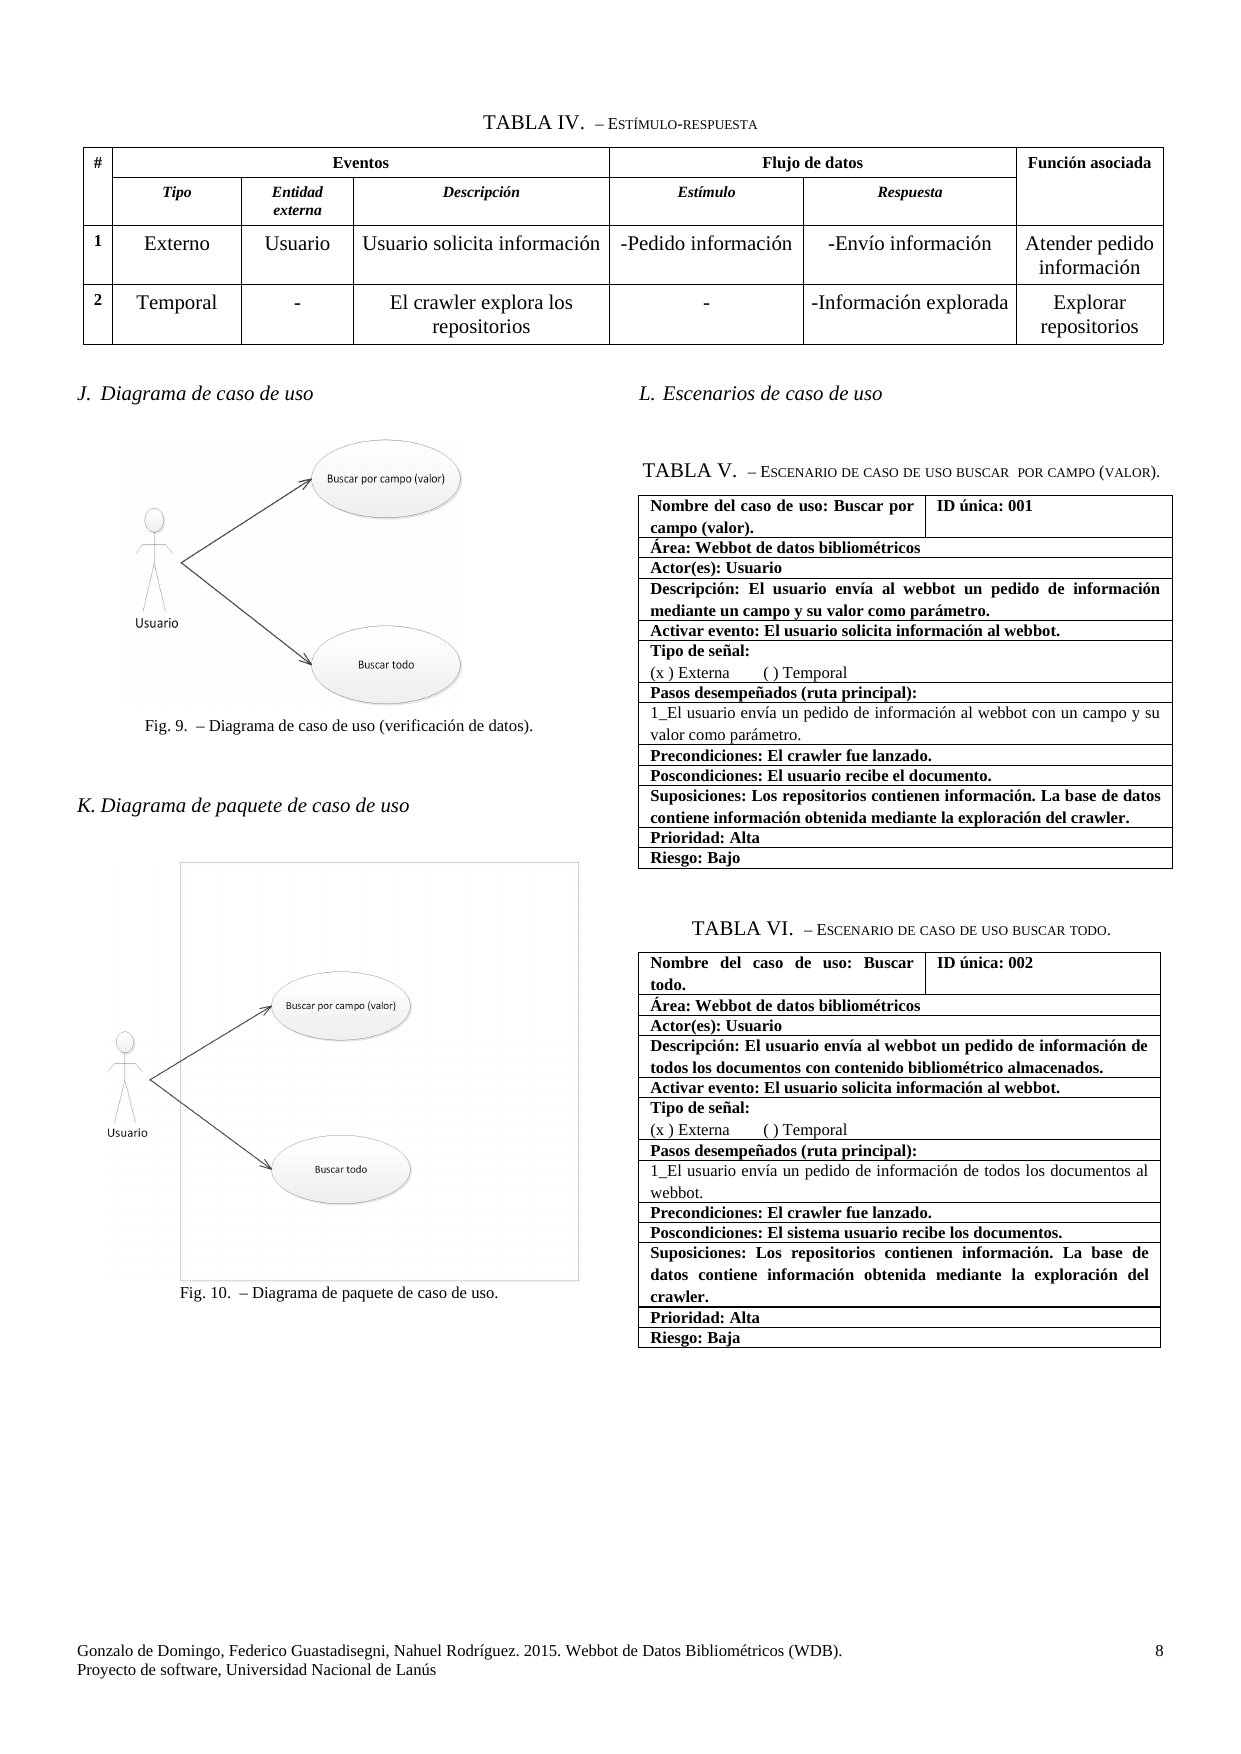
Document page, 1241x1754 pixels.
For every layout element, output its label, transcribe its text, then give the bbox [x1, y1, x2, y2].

table_cell Prioridad: Alta [639, 1308, 1160, 1327]
table_cell Pasos desempeñados (ruta principal): [639, 1140, 1160, 1159]
table_cell 1 [84, 226, 112, 284]
table_cell Precondiciones: El crawler fue lanzado. [639, 1203, 1160, 1222]
table_cell - [610, 285, 803, 344]
list – Estímulo-respuesta [77, 112, 1163, 134]
table_cell Actor(es): Usuario [639, 558, 1172, 577]
table_cell Explorar repositorios [1017, 285, 1163, 344]
table_cell Entidad externa [242, 178, 353, 225]
table_header Nombre del caso de uso: Buscar todo. [639, 953, 925, 994]
table_header ID única: 001 [926, 496, 1172, 537]
list – Diagrama de paquete de caso de uso. [77, 856, 601, 1302]
table_cell Respuesta [804, 178, 1016, 225]
table_header ID única: 002 [926, 953, 1160, 994]
list – Escenario de caso de uso buscar por campo (valor). [639, 461, 1163, 482]
picture [100, 860, 581, 1283]
table_cell Activar evento: El usuario solicita información al webbot. [639, 1078, 1160, 1097]
table_cell 1_El usuario envía un pedido de información de todos los documentos al webbot. [639, 1161, 1160, 1202]
picture [127, 439, 463, 706]
subtitle Diagrama de paquete de caso de uso [77, 793, 601, 817]
table_cell Prioridad: Alta [639, 828, 1172, 847]
table_cell Atender pedido información [1017, 226, 1163, 284]
table_cell -Pedido información [610, 226, 803, 284]
table_cell Área: Webbot de datos bibliométricos [639, 995, 1160, 1014]
table_cell El crawler explora los repositorios [354, 285, 609, 344]
table_cell Tipo [113, 178, 241, 225]
table_cell Tipo de señal: (x ) Externa ( ) Temporal [639, 641, 1172, 682]
table_cell Activar evento: El usuario solicita información al webbot. [639, 621, 1172, 640]
table_cell Externo [113, 226, 241, 284]
table_cell Pasos desempeñados (ruta principal): [639, 683, 1172, 702]
table_cell Área: Webbot de datos bibliométricos [639, 538, 1172, 557]
table_header Eventos [113, 148, 609, 177]
table_cell Descripción: El usuario envía al webbot un pedido de información de todos los documentos con contenido bibliométrico almacenados. [639, 1036, 1160, 1077]
table_cell Actor(es): Usuario [639, 1016, 1160, 1035]
table_cell -Información explorada [804, 285, 1016, 344]
table_cell - [242, 285, 353, 344]
table_cell Usuario [242, 226, 353, 284]
table_header Función asociada [1017, 148, 1163, 225]
table_cell Usuario solicita información [354, 226, 609, 284]
table_cell 2 [84, 285, 112, 344]
table_cell Riesgo: Baja [639, 1328, 1160, 1347]
subtitle Escenarios de caso de uso [639, 381, 1163, 405]
table_header Nombre del caso de uso: Buscar por campo (valor). [639, 496, 925, 537]
list – Escenario de caso de uso buscar todo. [639, 918, 1163, 940]
table_cell Descripción: El usuario envía al webbot un pedido de información mediante un campo y su valor como parámetro. [639, 579, 1172, 619]
list – Diagrama de caso de uso (verificación de datos). [77, 716, 601, 735]
table_cell Descripción [354, 178, 609, 225]
table_cell Poscondiciones: El usuario recibe el documento. [639, 766, 1172, 785]
table_cell Poscondiciones: El sistema usuario recibe los documentos. [639, 1223, 1160, 1242]
table_cell Estímulo [610, 178, 803, 225]
table_cell Riesgo: Bajo [639, 848, 1172, 867]
table_cell Suposiciones: Los repositorios contienen información. La base de datos contiene información obtenida mediante la exploración del crawler. [639, 786, 1172, 827]
table_header Flujo de datos [610, 148, 1016, 177]
table_cell -Envío información [804, 226, 1016, 284]
table_cell Precondiciones: El crawler fue lanzado. [639, 745, 1172, 764]
table_cell Tipo de señal: (x ) Externa ( ) Temporal [639, 1098, 1160, 1139]
table_header # [84, 148, 112, 225]
subtitle Diagrama de caso de uso [77, 381, 601, 405]
table_cell 1_El usuario envía un pedido de información al webbot con un campo y su valor como parámetro. [639, 703, 1172, 744]
table_cell Suposiciones: Los repositorios contienen información. La base de datos contiene información obtenida mediante la exploración del crawler. [639, 1243, 1160, 1306]
table_cell Temporal [113, 285, 241, 344]
